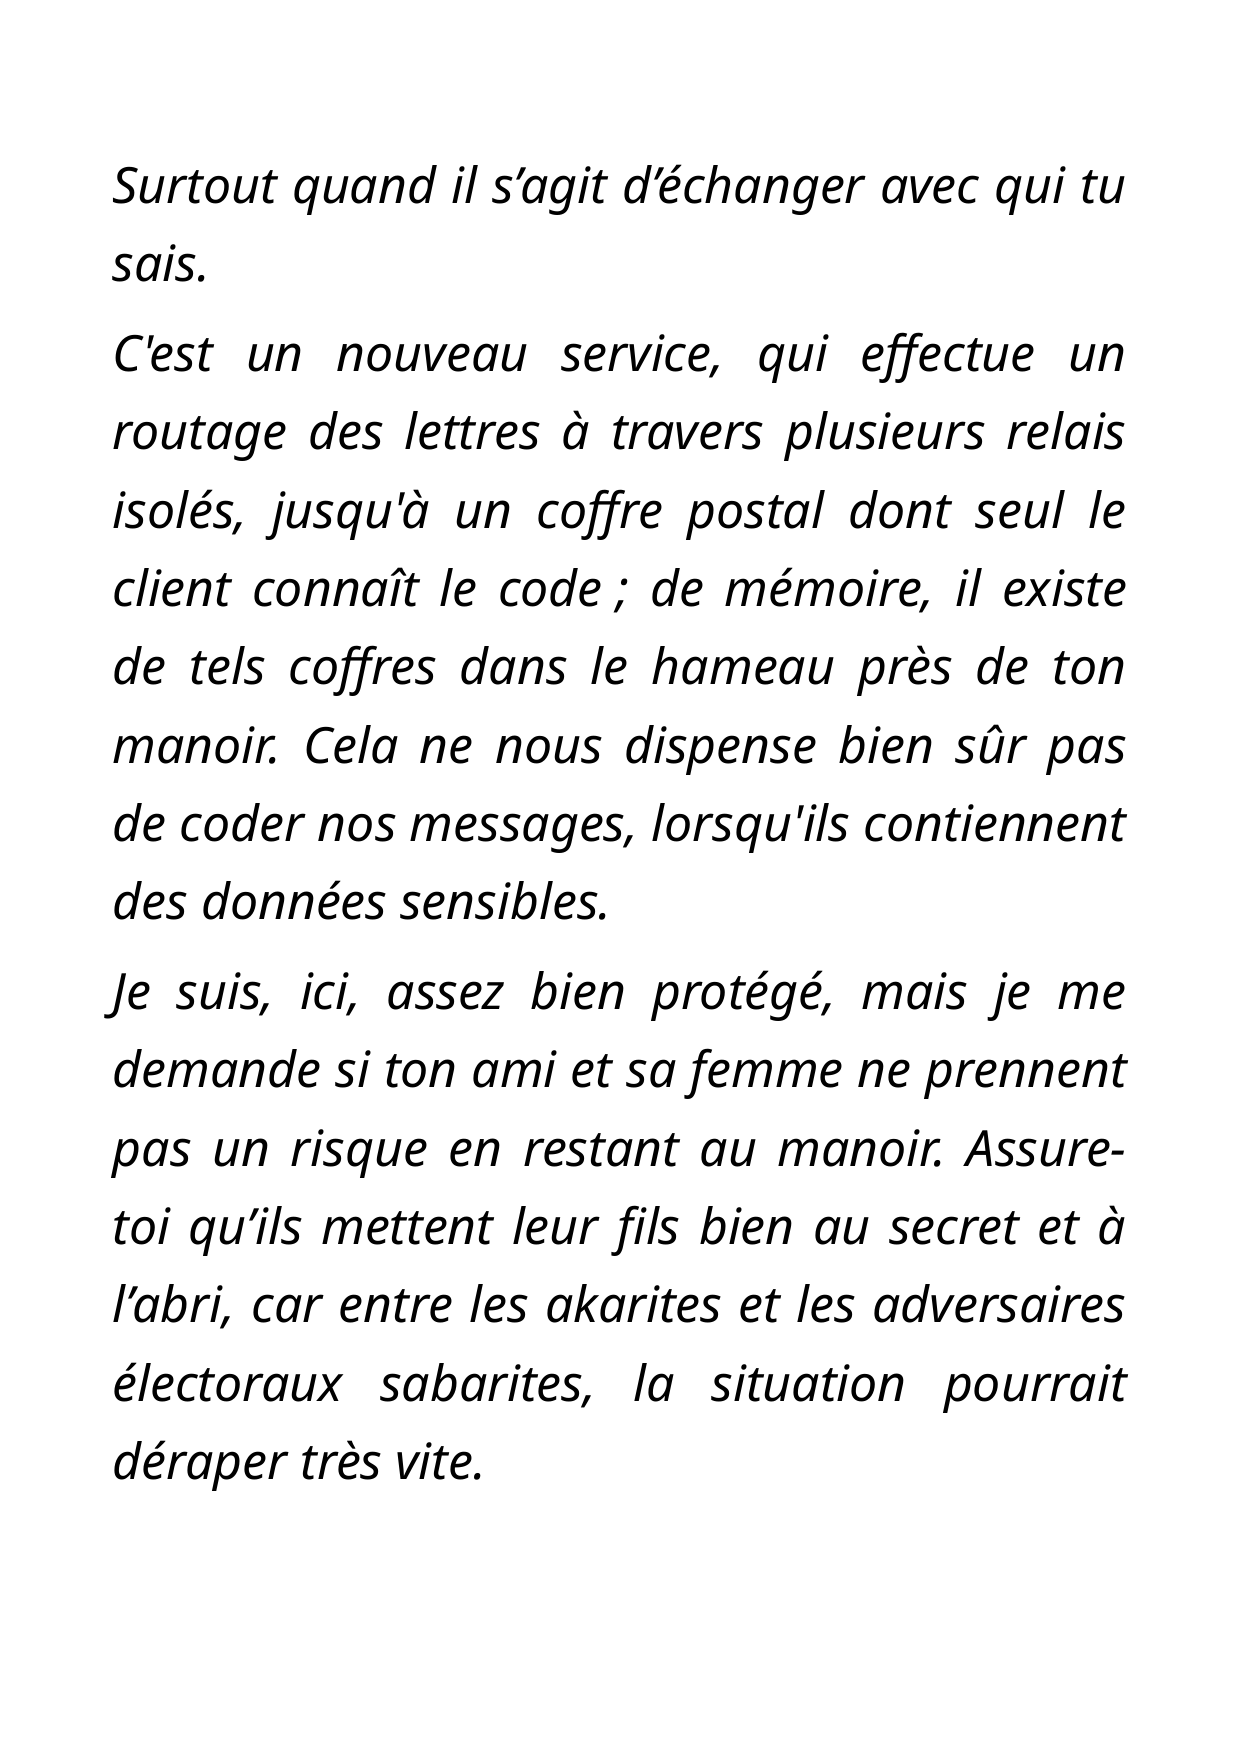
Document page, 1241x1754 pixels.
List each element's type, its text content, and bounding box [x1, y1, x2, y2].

text C'est un nouveau service, qui effectue un routage des lettres à travers plusieurs relais isolés, jusqu'à un coffre postal dont seul le client connaît le code ; de mémoire, il existe de tels coffres dans le hameau près de ton manoir. Cela ne nous dispense bien sûr pas de coder nos messages, lorsqu'ils contiennent des données sensibles. [112, 318, 1128, 934]
text Je suis, ici, assez bien protégé, mais je me demande si ton ami et sa femme ne prennent pas un risque en restant au manoir. Assure-toi qu’ils mettent leur fils bien au secret et à l’abri, car entre les akarites et les adversaires électoraux sabarites, la situation pourrait déraper très vite. [112, 956, 1128, 1494]
text Surtout quand il s’agit d’échanger avec qui tu sais. [112, 150, 1128, 296]
